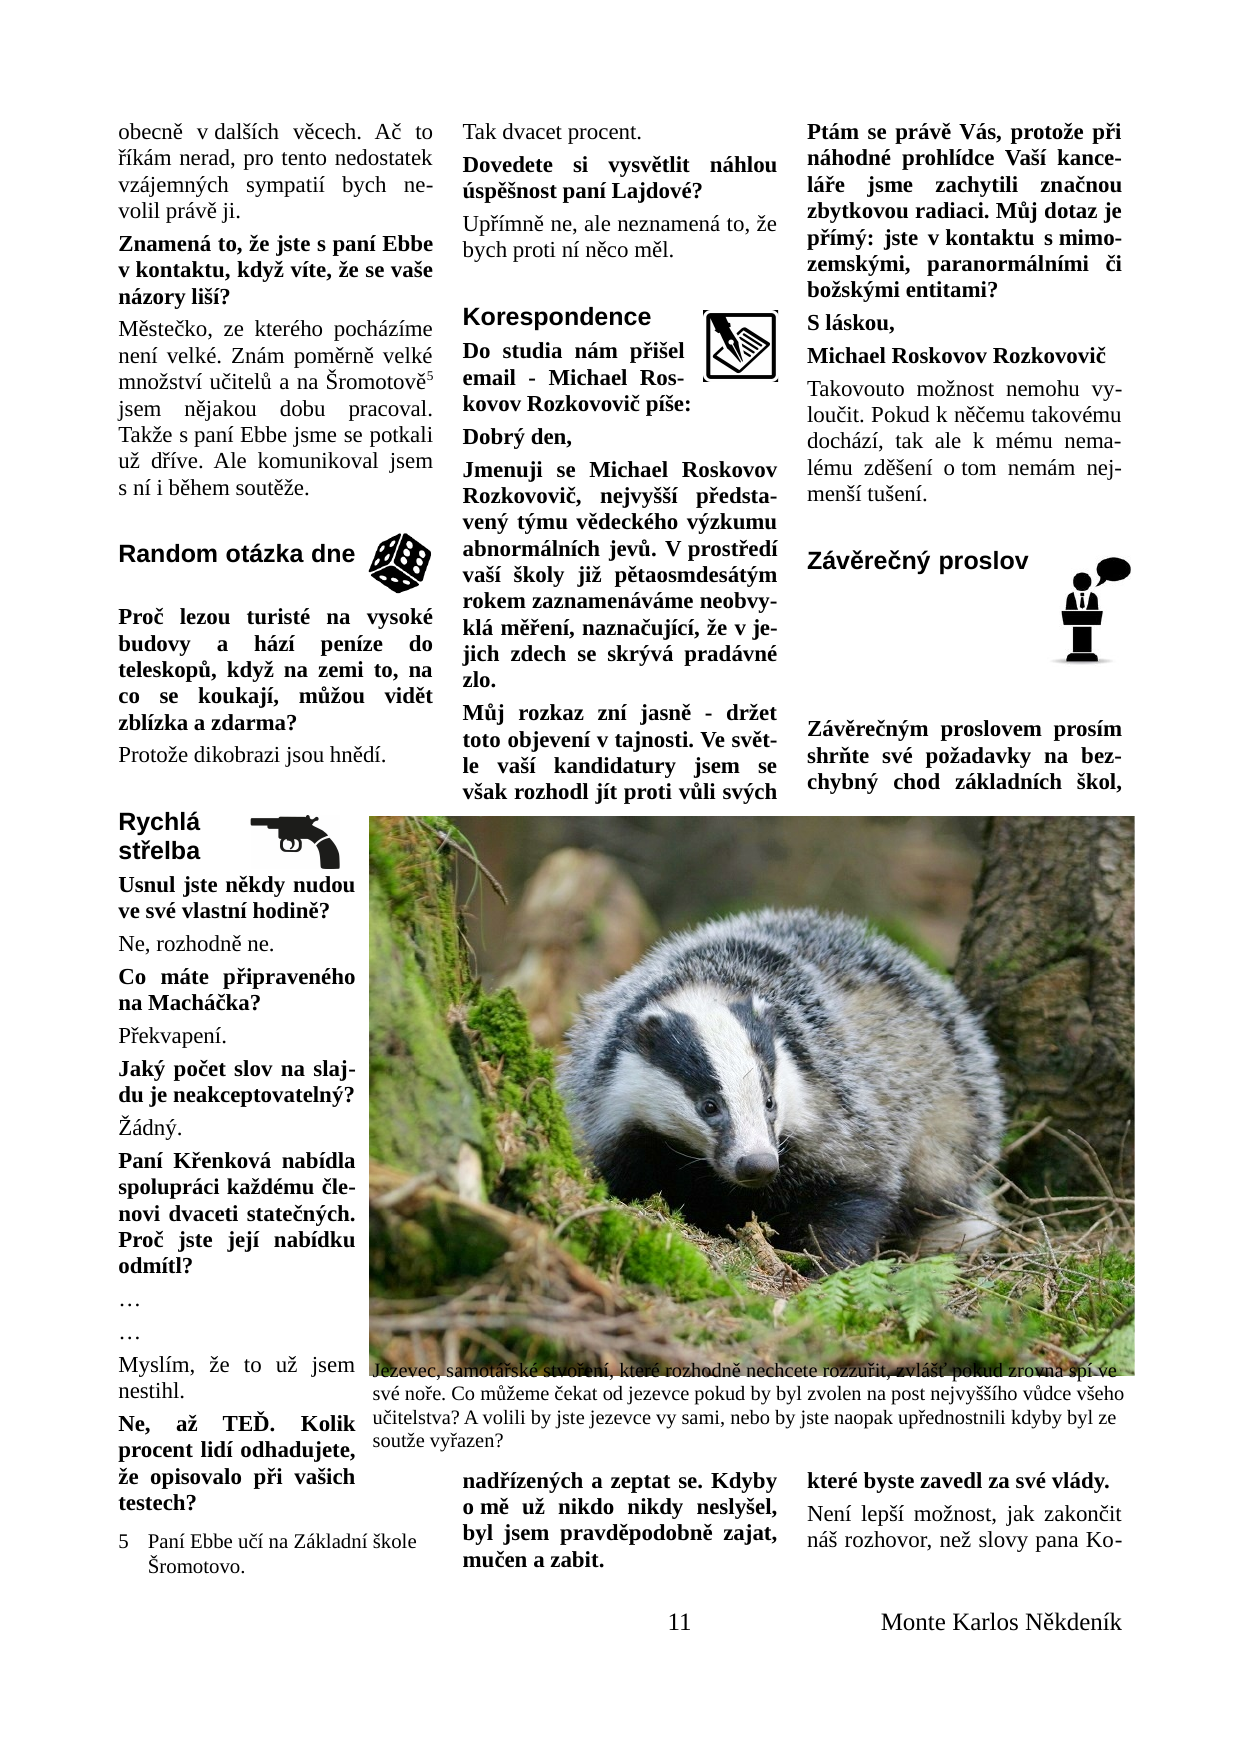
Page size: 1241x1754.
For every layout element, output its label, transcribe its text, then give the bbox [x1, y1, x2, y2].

text Tak dvacet procent. [462, 118, 777, 144]
text Paní Křenková nabídla spolupráci každému čle-novi dvaceti statečných. Proč jste její nabídku odmítl? [118, 1147, 377, 1279]
text Jaký počet slov na slaj­du je neakceptovatelný? [118, 1055, 377, 1108]
text … [118, 1318, 377, 1344]
picture [709, 310, 779, 382]
text Není lepší možnost, jak zakončit náš rozhovor, než slovy pana Ko­ [807, 1499, 1122, 1552]
picture [377, 816, 1135, 1367]
text Protože dikobrazi jsou hnědí. [118, 741, 433, 768]
text Dovedete si vysvětlit náhlou úspěšnost paní Lajdové? [462, 151, 777, 204]
text Upřímně ne, ale neznamená to, že bych proti ní něco měl. [462, 210, 777, 263]
text Michael Roskovov Rozkovovič [807, 342, 1122, 368]
subtitle Závěrečný proslov [807, 546, 1122, 603]
picture [362, 532, 432, 595]
text S láskou, [807, 309, 1122, 335]
text Ne, rozhodně ne. [118, 930, 377, 957]
picture [250, 815, 340, 869]
text Žádný. [118, 1114, 377, 1141]
text Takovouto možnost nemohu vy­loučit. Pokud k něčemu takovému dochází, tak ale k mému nema-lému zděšení o tom nemám nej-menší tušení. [807, 375, 1122, 506]
text Ptám se právě Vás, protože při náhodné prohlídce Vaší kance-láře jsme zachytili zn­ačnou zbytkovou radiaci. Můj dotaz je přímý: jste v kontaktu s mimo-zemskými, paranormál­ními či božskými entitami? [807, 118, 1122, 303]
text Jmenuji se Michael Roskovov Rozkovovič, nejvyšší předsta-vený týmu vědeckého výzkumu abnormálních jevů. V prostředí vaší školy již pětaosmdesátým rokem zaznamenáváme neobvy-klá měření, naznačující, že v je-jich zdech se skrývá pradávné zlo. [462, 456, 777, 693]
text Co máte připraveného na Macháčka? [118, 963, 377, 1016]
subtitle Rychlá střelba [118, 807, 433, 864]
text Do studia nám přišel email - Michael Ros-kovov Rozkovovič píše: [462, 337, 777, 416]
text Překvapení. [118, 1022, 377, 1048]
text Myslím, že to už jsem nestihl. [118, 1351, 433, 1403]
text Paní Ebbe učí na Základní škole Šromotovo. [118, 1529, 433, 1578]
text Ne, až TEĎ. Kolik procent lidí odhadujete, že opisovalo při vašich testech? [118, 1410, 433, 1515]
text Usnul jste někdy nudou ve své vlastní hodině? [118, 871, 377, 924]
text Závěrečným proslovem prosím shrňte své požadavky na bez-chybný chod základních škol, které byste zavedl za své vlády. [807, 715, 1122, 816]
subtitle Korespondence [462, 302, 777, 331]
subtitle Random otázka dne [118, 539, 433, 597]
text Můj rozkaz zní jasně - držet toto objevení v tajnosti. Ve svět-le vaší kandidatury jsem se však rozhodl jít proti vůli svých nadřízených a zeptat se. Kdyby o mě už nikdo nikdy neslyšel, byl jsem pravděpodobně zajat, mučen a zabit. [462, 699, 777, 816]
text Dobrý den, [462, 423, 777, 449]
picture [1028, 549, 1138, 673]
text obecně v dalších věcech. Ač to říkám nerad, pro tento nedostatek vzájemných sympatií bych ne­volil právě ji. [118, 118, 433, 223]
text Znamená to, že jste s paní Ebbe v kontaktu, když víte, že se vaše názory liší? [118, 230, 433, 309]
text Můj rozkaz zní jasně - držet toto objevení v tajnosti. Ve svět-le vaší kandidatury jsem se však rozhodl jít proti vůli svých nadřízených a zeptat se. Kdyby o mě už nikdo nikdy neslyšel, byl jsem pravděpodobně zajat, mučen a zabit. [462, 1367, 777, 1572]
text Městečko, ze kterého pocházíme není velké. Znám poměrně velké množství učitelů a na Šromotově jsem nějakou dobu pracoval. Takže s paní Ebbe jsme se potkali už dříve. Ale komunikoval jsem s ní i během soutěže. [118, 316, 433, 500]
text Závěrečným proslovem prosím shrňte své požadavky na bez-chybný chod základních škol, které byste zavedl za své vlády. [807, 1367, 1122, 1493]
text Proč lezou turisté na vysoké budovy a hází peníze do teleskopů, když na zemi to, na co se koukají, můžou vidět zblízka a zdarma? [118, 603, 433, 735]
text … [118, 1285, 377, 1312]
